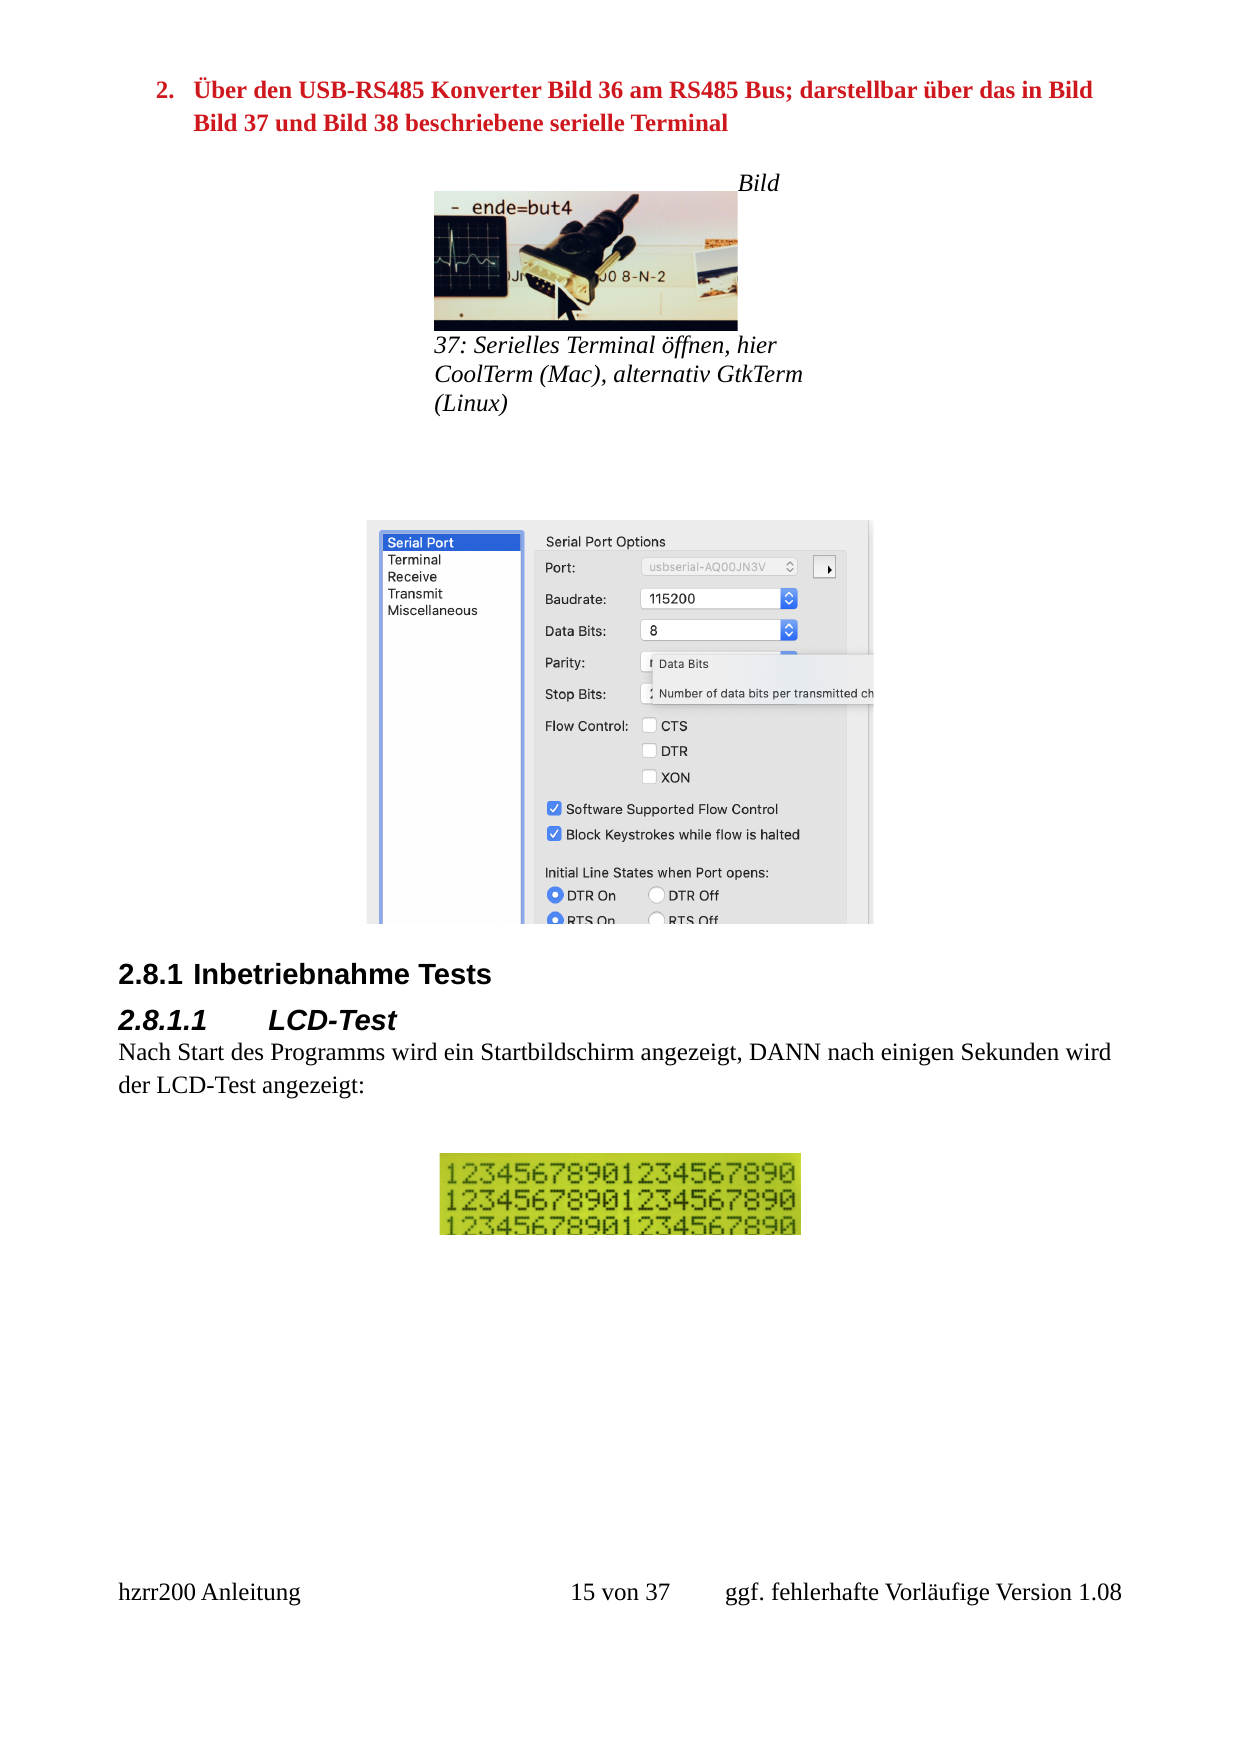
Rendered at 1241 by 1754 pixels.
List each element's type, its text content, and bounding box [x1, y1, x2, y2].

picture [439, 1153, 801, 1235]
subtitle Inbetriebnahme Tests [118, 957, 1122, 991]
picture [366, 520, 874, 924]
text Bild 37: Serielles Terminal öffnen, hier CoolTerm (Mac), alternativ GtkTerm (Linux) [434, 168, 806, 417]
text Bild 39: LCD-Test [439, 1130, 801, 1153]
list Über den USB-RS485 Konverter Bild 36 am RS485 Bus; darstellbar über das in Bild Bild 37 und Bild 38 beschriebene serielle Terminal [156, 75, 1122, 137]
subtitle LCD-Test [118, 1003, 1122, 1037]
text Nach Start des Programms wird ein Startbildschirm angezeigt, DANN nach einigen Sekunden wird der LCD-Test angezeigt: [118, 1037, 1122, 1099]
picture [434, 191, 738, 331]
text Bild 38: Einstellungen für das serielle Terminal [367, 497, 874, 520]
